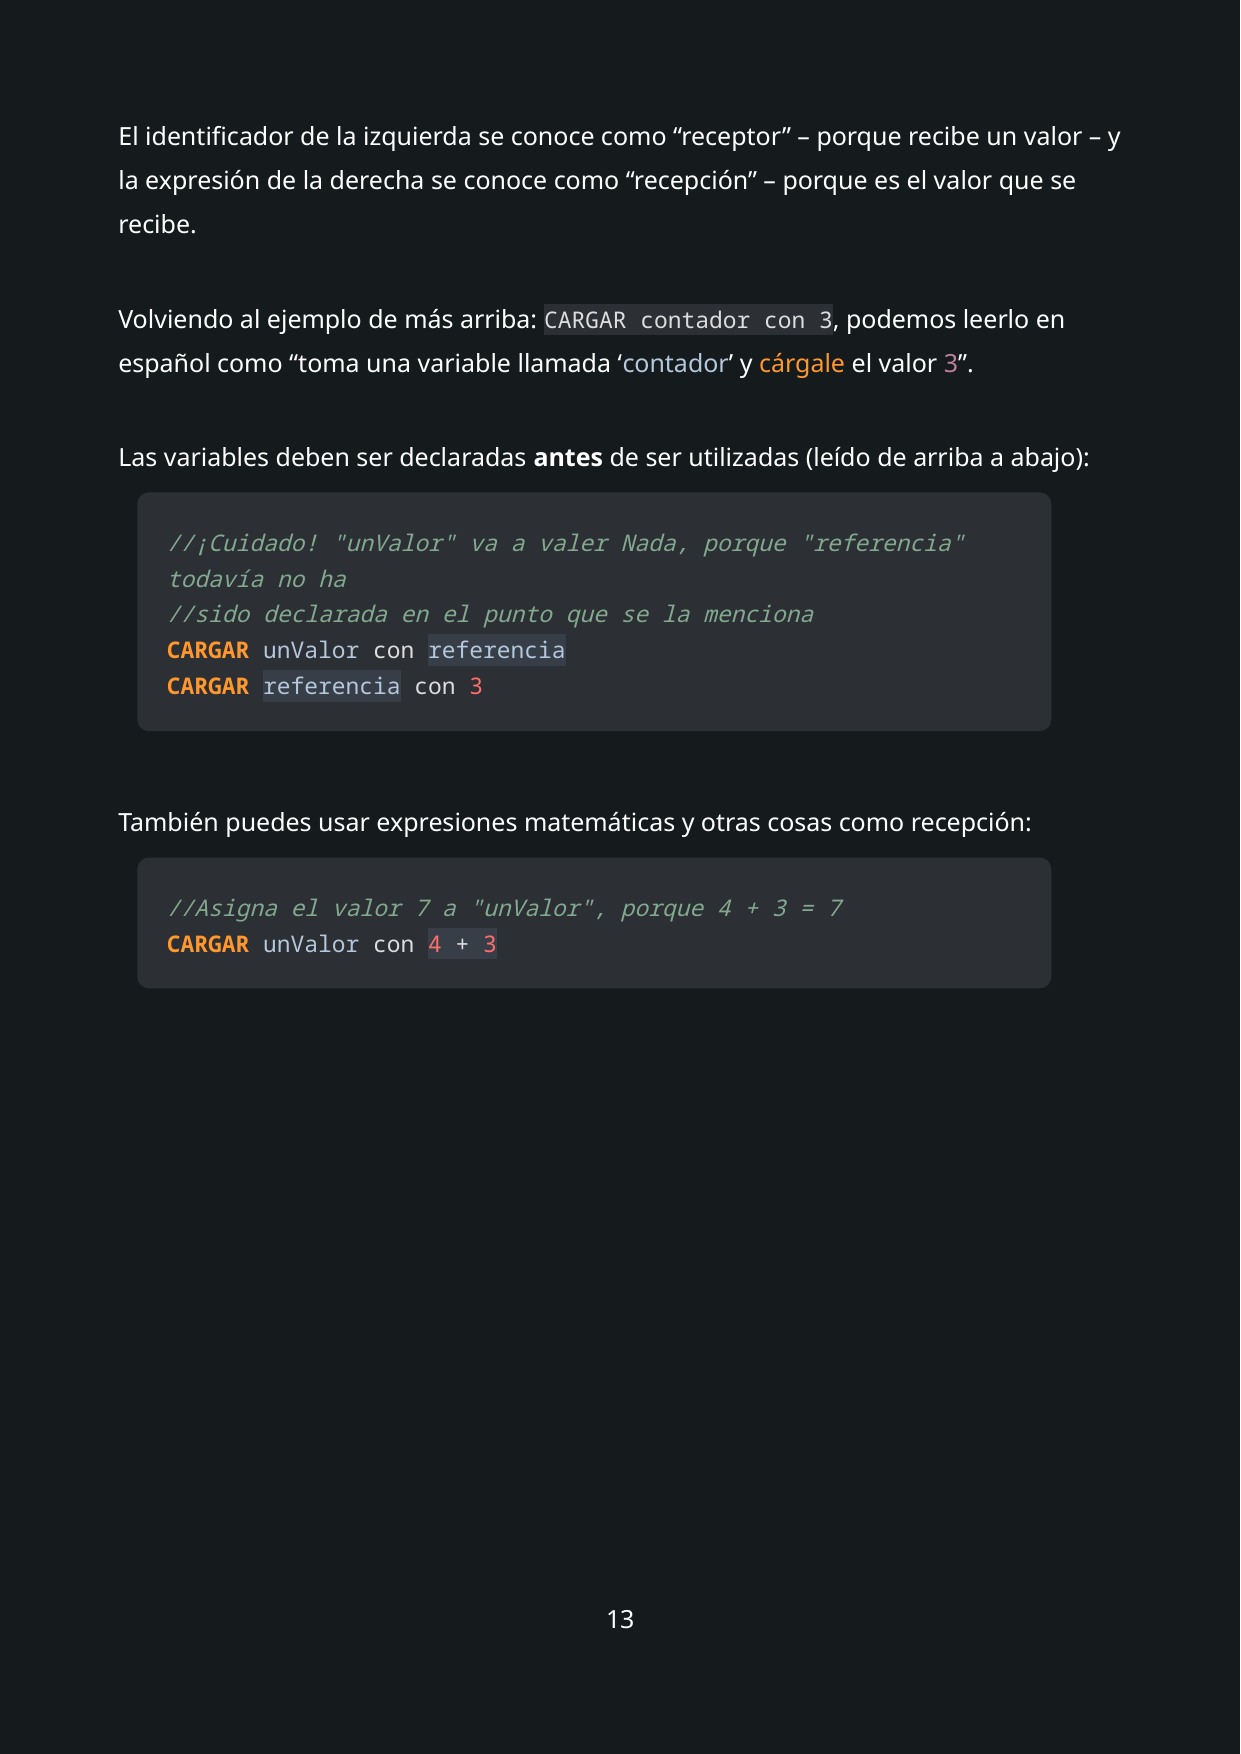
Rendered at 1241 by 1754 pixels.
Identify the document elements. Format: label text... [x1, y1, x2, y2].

text El identificador de la izquierda se conoce como “receptor” – porque recibe un valor – y la expresión de la derecha se conoce como “recepción” – porque es el valor que se recibe. [118, 118, 1122, 241]
text Volviendo al ejemplo de más arriba: CARGAR contador con 3, podemos leerlo en español como “toma una variable llamada ‘contador’ y cárgale el valor 3”. [118, 301, 1122, 379]
text Las variables deben ser declaradas antes de ser utilizadas (leído de arriba a abajo): [118, 440, 1122, 474]
text También puedes usar expresiones matemáticas y otras cosas como recepción: [118, 805, 1122, 839]
